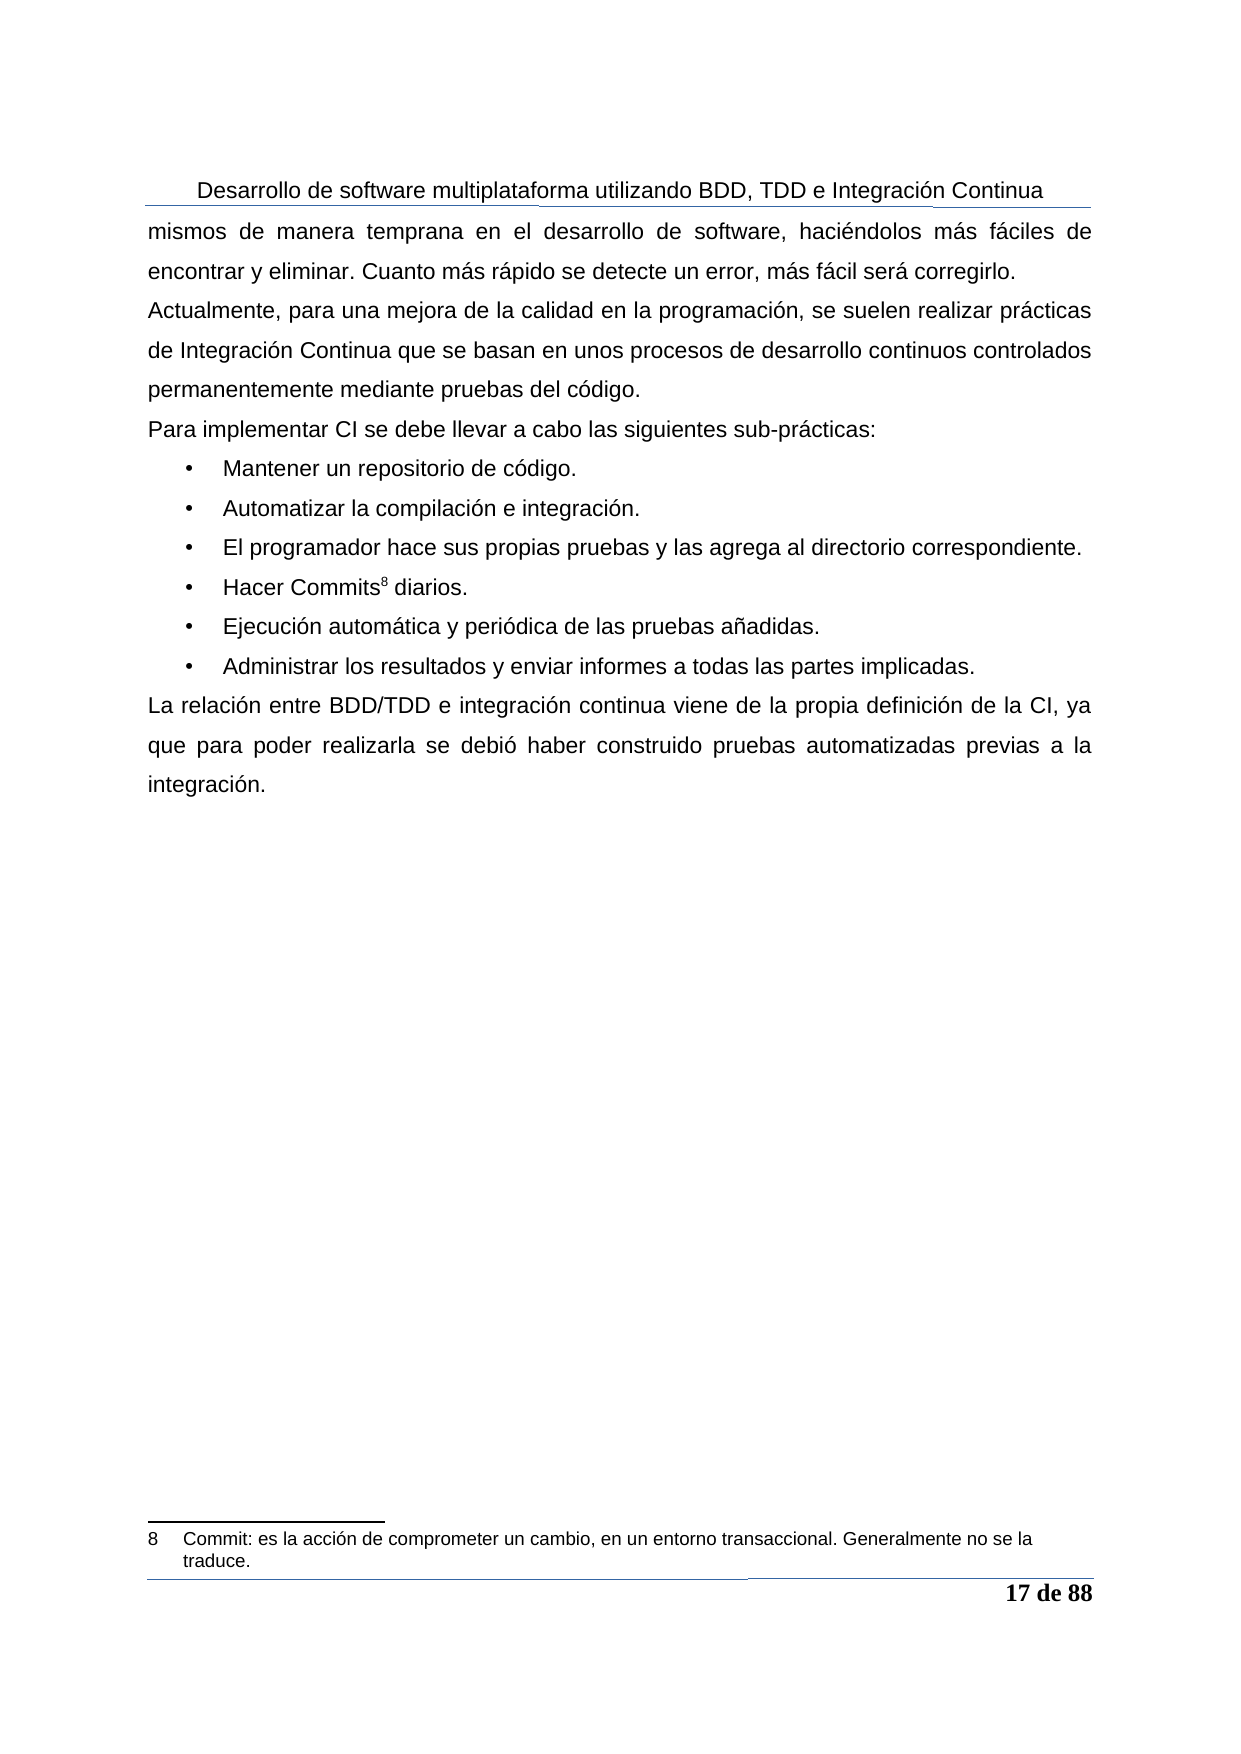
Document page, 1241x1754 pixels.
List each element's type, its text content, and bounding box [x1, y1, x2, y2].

list Administrar los resultados y enviar informes a todas las partes implicadas. [185, 653, 1093, 679]
text Para implementar CI se debe llevar a cabo las siguientes sub-prácticas: [148, 416, 1093, 442]
text mismos de manera temprana en el desarrollo de software, haciéndolos más fáciles de encontrar y eliminar. Cuanto más rápido se detecte un error, más fácil será corregirlo. [148, 218, 1093, 284]
list Mantener un repositorio de código. [185, 455, 1093, 482]
text Actualmente, para una mejora de la calidad en la programación, se suelen realizar prácticas de Integración Continua que se basan en unos procesos de desarrollo continuos controlados permanentemente mediante pruebas del código. [148, 297, 1093, 403]
list Ejecución automática y periódica de las pruebas añadidas. [185, 613, 1093, 639]
list Automatizar la compilación e integración. [185, 495, 1093, 521]
list Commit: es la acción de comprometer un cambio, en un entorno transaccional. Generalmente no se la traduce. [148, 1528, 1093, 1571]
list Hacer Commits diarios. [185, 574, 1093, 600]
list El programador hace sus propias pruebas y las agrega al directorio correspondiente. [185, 534, 1093, 561]
text La relación entre BDD/TDD e integración continua viene de la propia definición de la CI, ya que para poder realizarla se debió haber construido pruebas automatizadas previas a la integración. [148, 692, 1093, 797]
